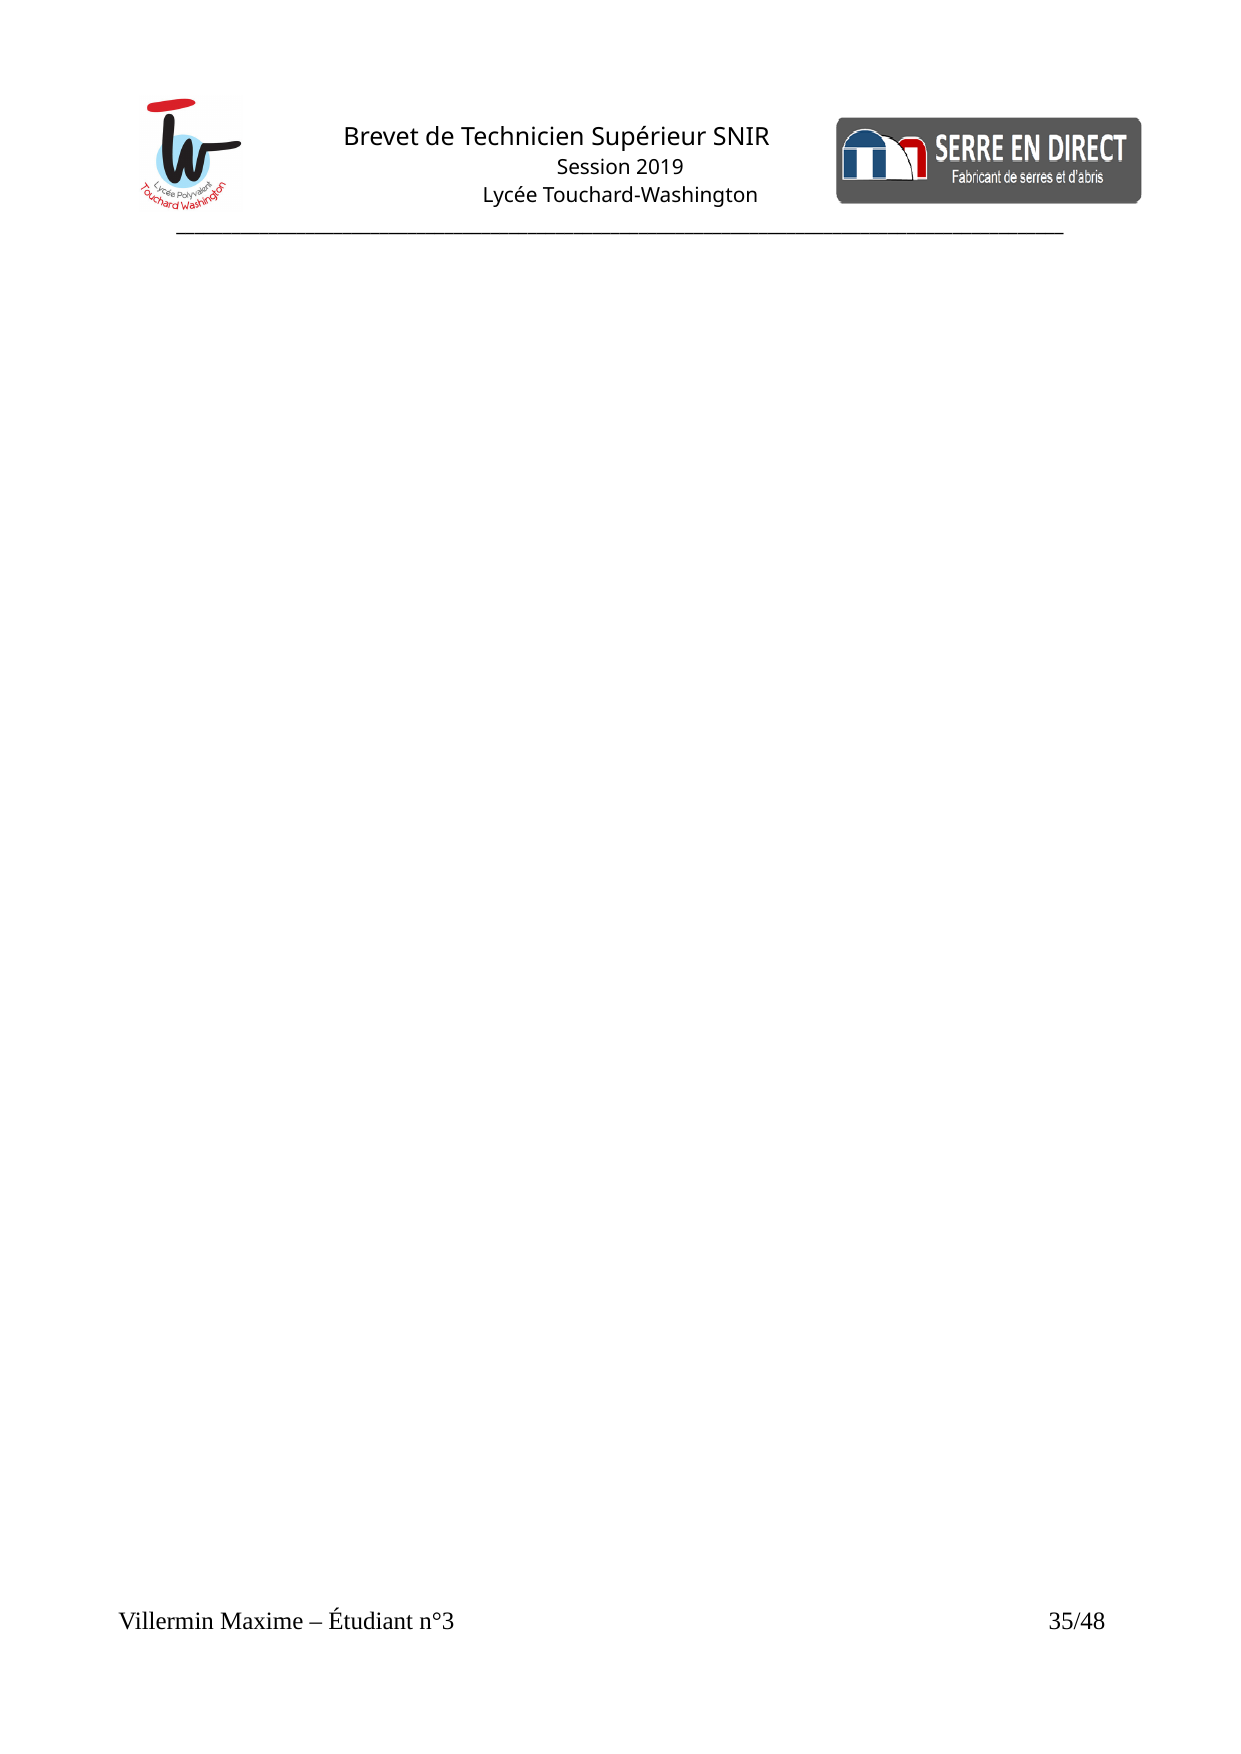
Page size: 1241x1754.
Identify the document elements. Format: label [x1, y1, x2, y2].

picture [138, 95, 243, 212]
picture [831, 115, 1145, 208]
